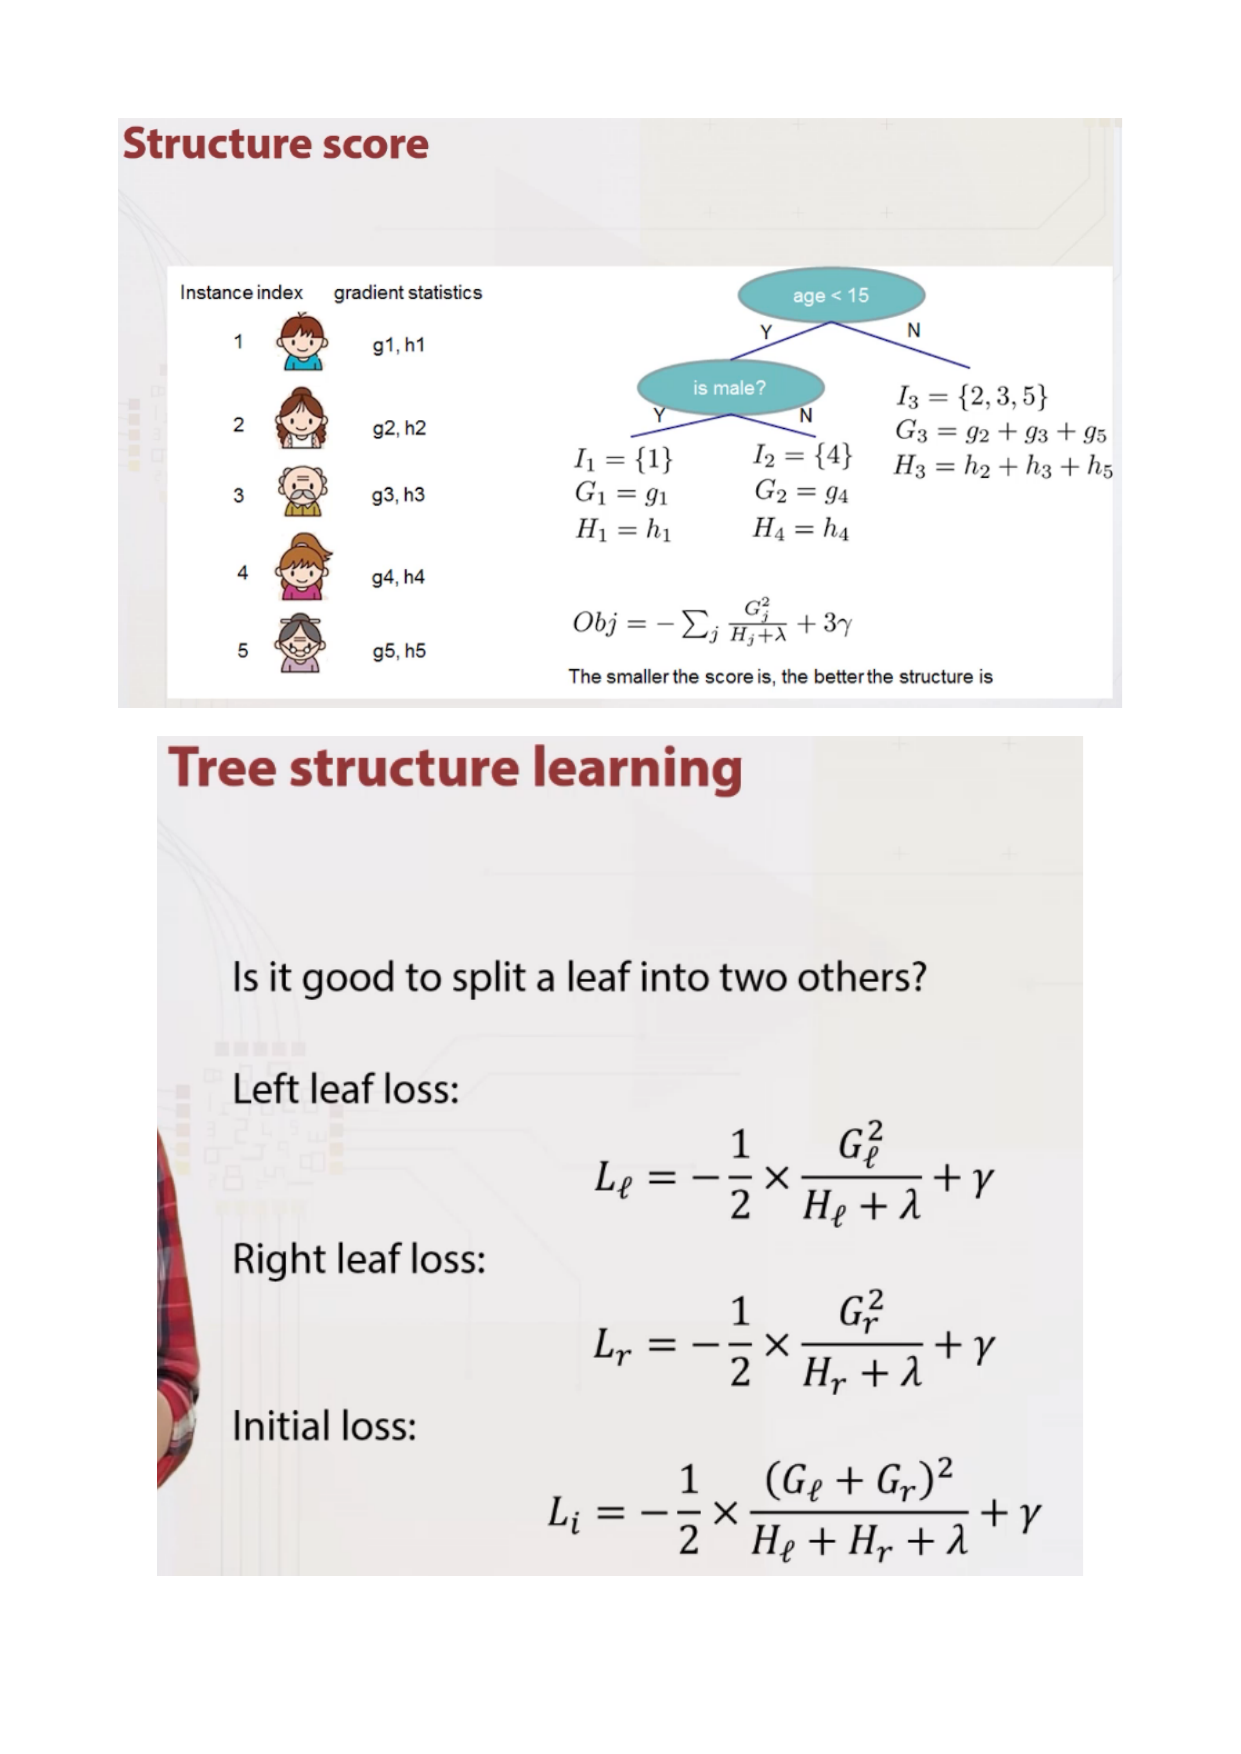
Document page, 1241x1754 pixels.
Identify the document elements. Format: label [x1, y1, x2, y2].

picture [157, 736, 1084, 1576]
picture [118, 118, 1123, 708]
